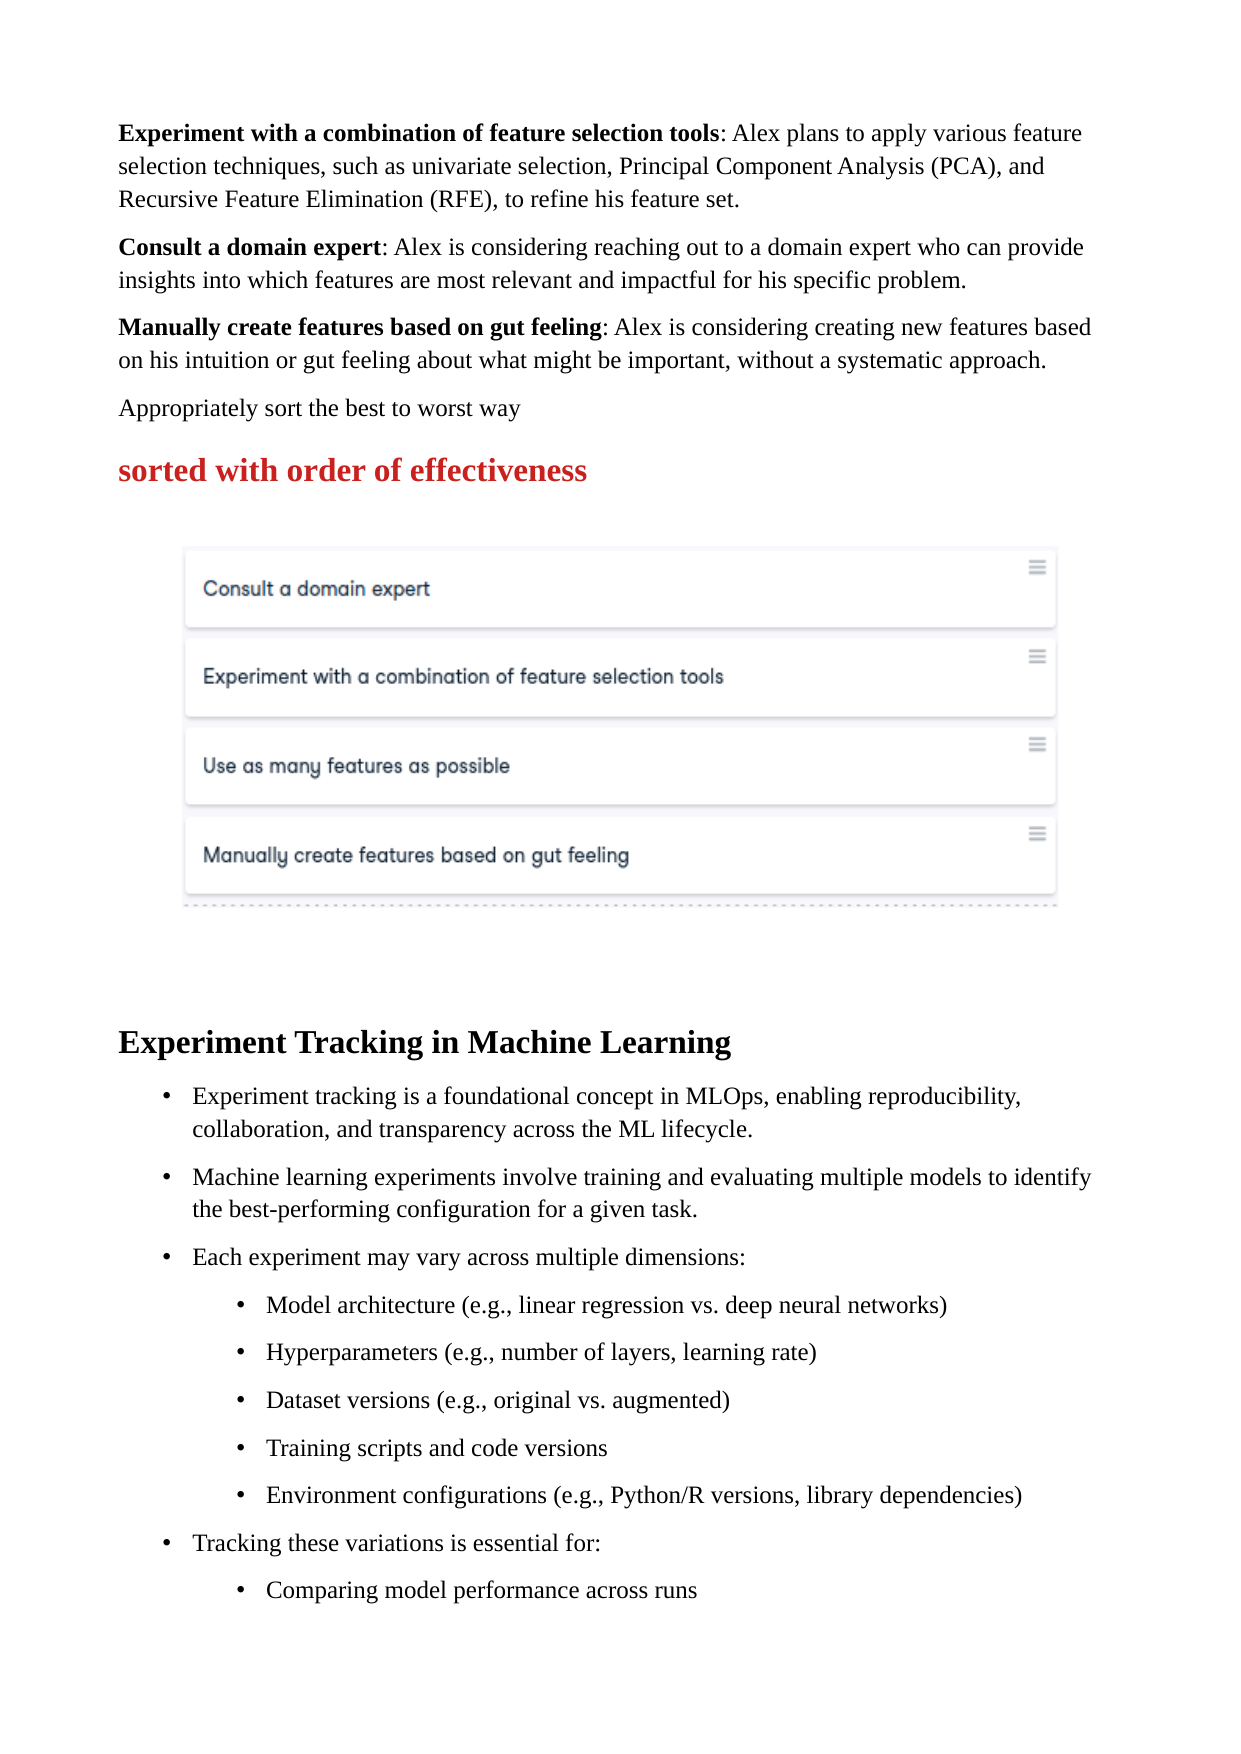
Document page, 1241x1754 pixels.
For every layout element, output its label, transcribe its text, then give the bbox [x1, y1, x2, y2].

text Experiment with a combination of feature selection tools: Alex plans to apply various feature selection techniques, such as univariate selection, Principal Component Analysis (PCA), and Recursive Feature Elimination (RFE), to refine his feature set. [118, 118, 1122, 213]
list Tracking these variations is essential for: [162, 1528, 1122, 1557]
list Environment configurations (e.g., Python/R versions, library dependencies) [236, 1480, 1122, 1509]
text Experiment Tracking in Machine Learning [118, 1022, 1122, 1061]
list Model architecture (e.g., linear regression vs. deep neural networks) [236, 1290, 1122, 1318]
text Manually create features based on gut feeling: Alex is considering creating new features based on his intuition or gut feeling about what might be important, without a systematic approach. [118, 312, 1122, 374]
text Appropriately sort the best to worst way [118, 393, 1122, 422]
text sorted with order of effectiveness [118, 451, 1122, 489]
list Machine learning experiments involve training and evaluating multiple models to identify the best-performing configuration for a given task. [162, 1162, 1122, 1223]
list Hyperparameters (e.g., number of layers, learning rate) [236, 1337, 1122, 1366]
picture [181, 546, 1059, 908]
list Comparing model performance across runs [236, 1575, 1122, 1604]
list Experiment tracking is a foundational concept in MLOps, enabling reproducibility, collaboration, and transparency across the ML lifecycle. [162, 1081, 1122, 1143]
list Training scripts and code versions [236, 1433, 1122, 1461]
text Consult a domain expert: Alex is considering reaching out to a domain expert who can provide insights into which features are most relevant and impactful for his specific problem. [118, 232, 1122, 293]
list Dataset versions (e.g., original vs. augmented) [236, 1385, 1122, 1414]
list Each experiment may vary across multiple dimensions: [162, 1242, 1122, 1271]
